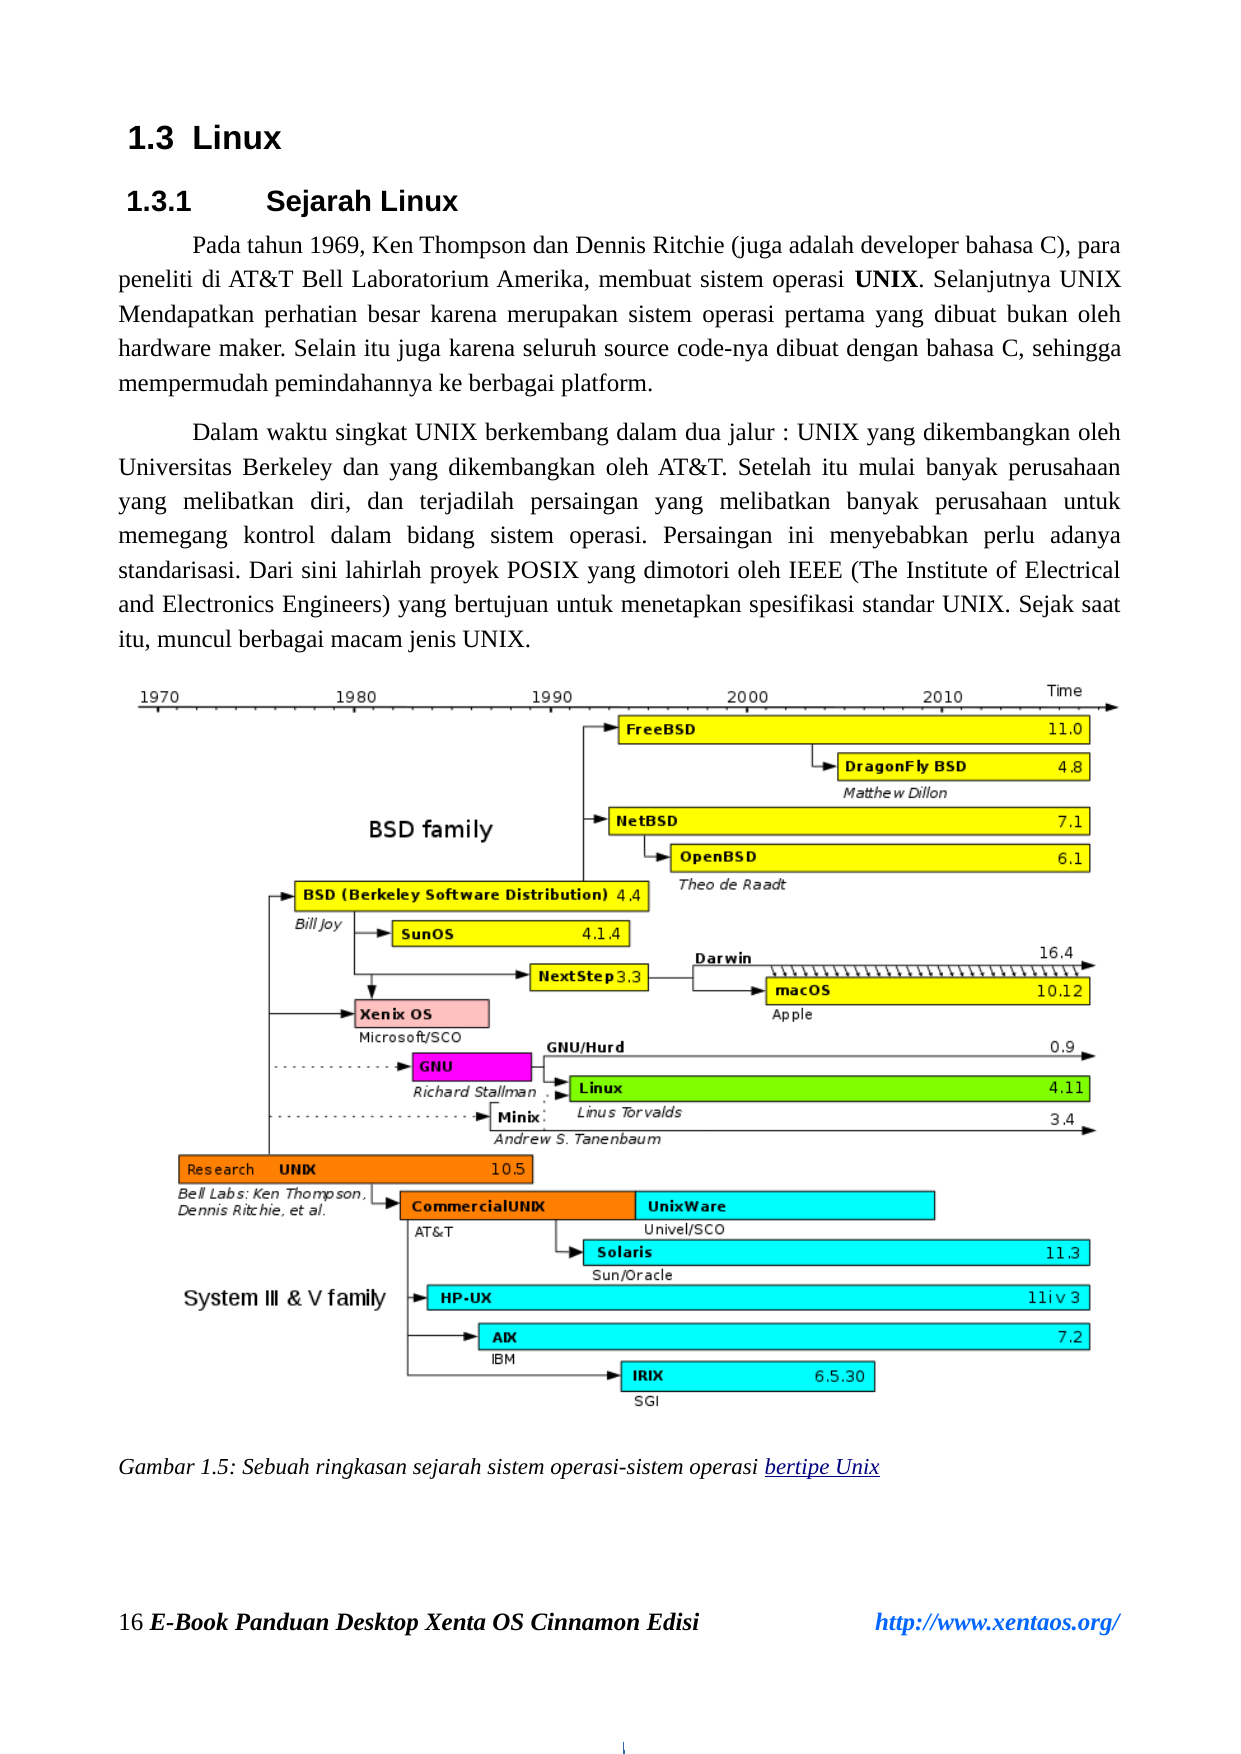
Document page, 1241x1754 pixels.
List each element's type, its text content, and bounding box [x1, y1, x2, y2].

text Dalam waktu singkat UNIX berkembang dalam dua jalur : UNIX yang dikembangkan oleh Universitas Berkeley dan yang dikembangkan oleh AT&T. Setelah itu mulai banyak perusahaan yang melibatkan diri, dan terjadilah persaingan yang melibatkan banyak perusahaan untuk memegang kontrol dalam bidang sistem operasi. Persaingan ini menyebabkan perlu adanya standarisasi. Dari sini lahirlah proyek POSIX yang dimotori oleh IEEE (The Institute of Electrical and Electronics Engineers) yang bertujuan untuk menetapkan spesifikasi standar UNIX. Sejak saat itu, muncul berbagai macam jenis UNIX. [118, 417, 1122, 653]
text Pada tahun 1969, Ken Thompson dan Dennis Ritchie (juga adalah developer bahasa C), para peneliti di AT&T Bell Laboratorium Amerika, membuat sistem operasi UNIX. Selanjutnya UNIX Mendapatkan perhatian besar karena merupakan sistem operasi pertama yang dibuat bukan oleh hardware maker. Selain itu juga karena seluruh source code-nya dibuat dengan bahasa C, sehingga mempermudah pemindahannya ke berbagai platform. [118, 230, 1122, 397]
subtitle Linux [118, 118, 1122, 157]
picture [125, 662, 1130, 1424]
text Gambar 1.5: Sebuah ringkasan sejarah sistem operasi-sistem operasi bertipe Unix [118, 686, 1122, 1479]
subtitle Sejarah Linux [118, 184, 1122, 218]
